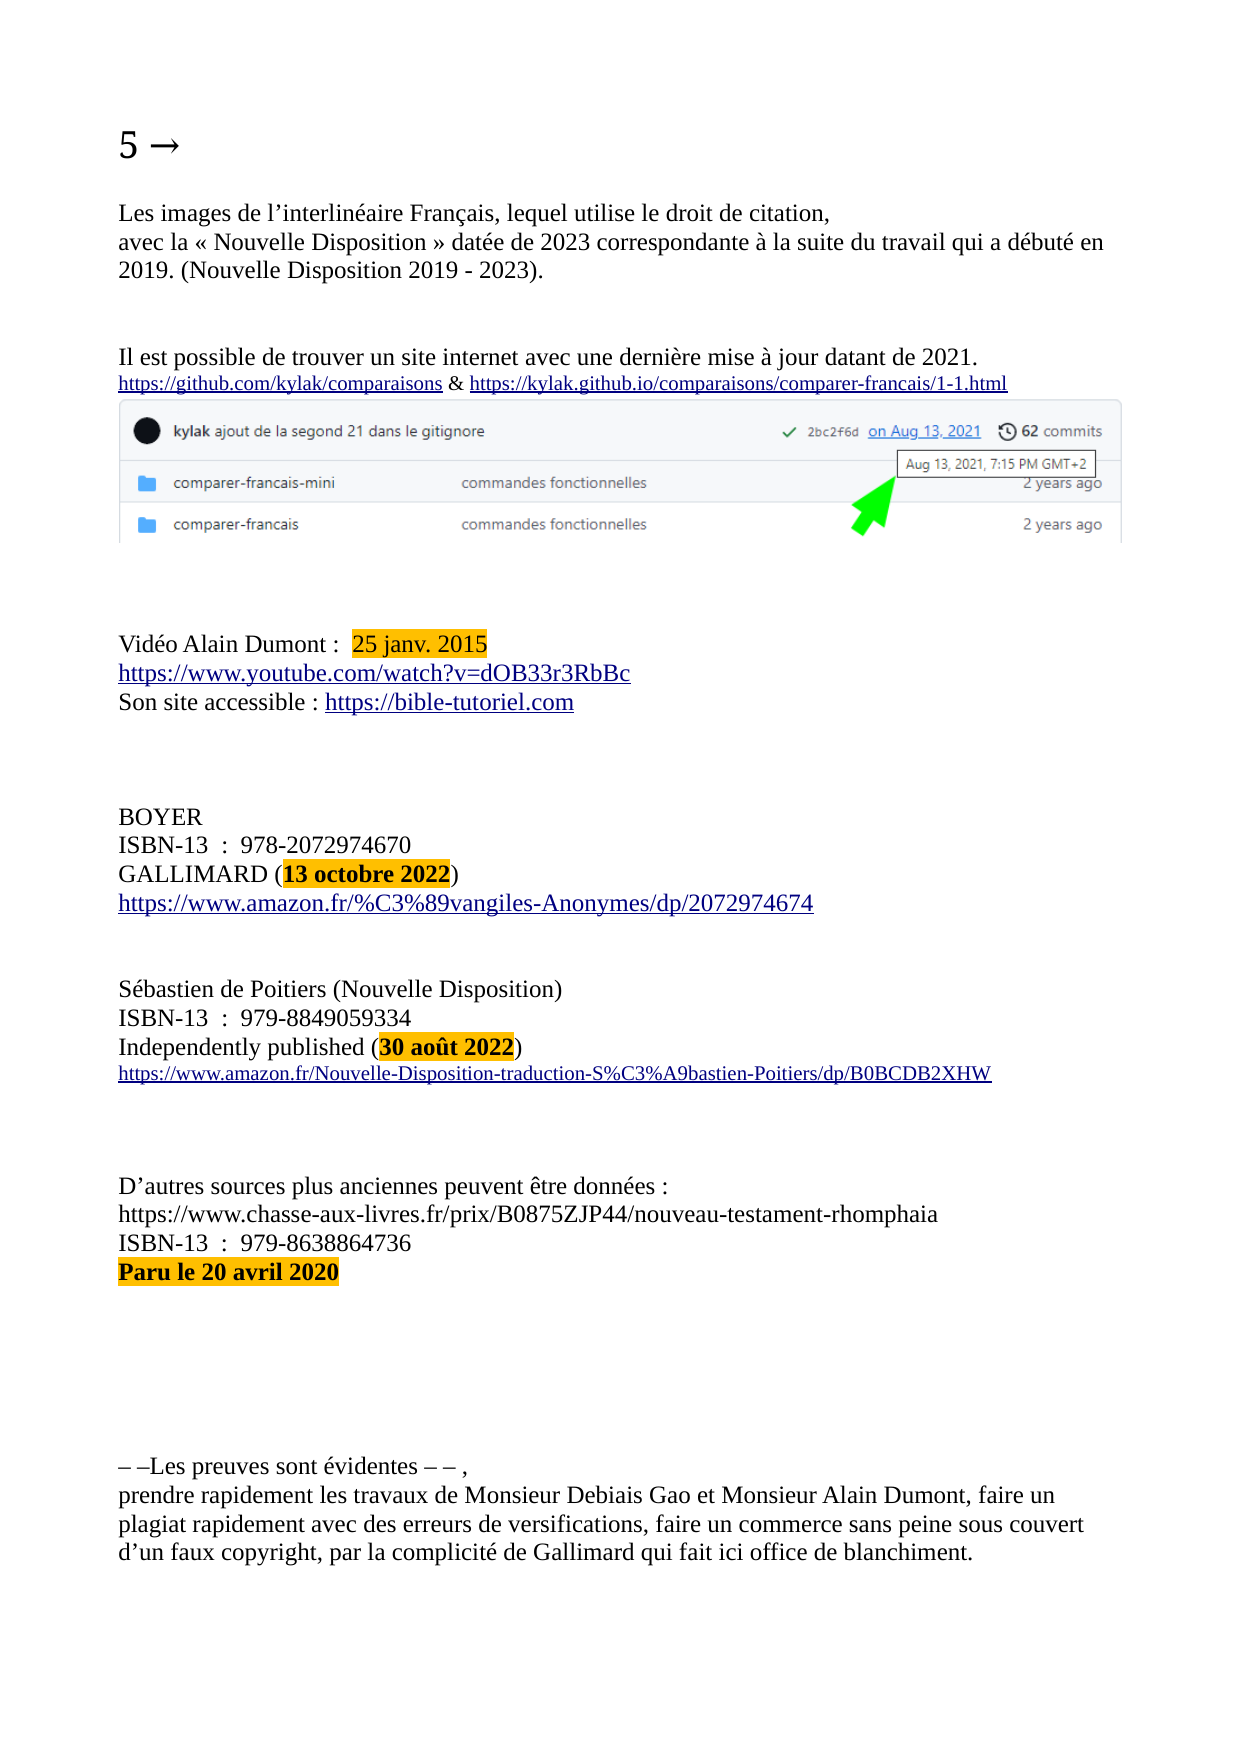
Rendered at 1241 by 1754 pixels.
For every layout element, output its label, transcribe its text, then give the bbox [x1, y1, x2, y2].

text Vidéo Alain Dumont : 25 janv. 2015 [118, 629, 1122, 658]
text Son site accessible : https://bible-tutoriel.com [118, 687, 1122, 715]
text https://www.amazon.fr/%C3%89vangiles-Anonymes/dp/2072974674 [118, 888, 1122, 917]
text https://www.chasse-aux-livres.fr/prix/B0875ZJP44/nouveau-testament-rhomphaia [118, 1199, 1122, 1228]
text ISBN-13 : 979-8638864736 [118, 1228, 1122, 1257]
text avec la « Nouvelle Disposition » datée de 2023 correspondante à la suite du travail qui a débuté en 2019. (Nouvelle Disposition 2019 - 2023). [118, 227, 1122, 284]
text ISBN-13 ‏ : ‎ 979-8849059334 [118, 1003, 1122, 1032]
text D’autres sources plus anciennes peuvent être données : [118, 1171, 1122, 1199]
text Independently published (30 août 2022) [118, 1032, 1122, 1061]
text BOYER [118, 802, 1122, 830]
text https://github.com/kylak/comparaisons & https://kylak.github.io/comparaisons/comparer-francais/1-1.html [118, 370, 1122, 394]
text Il est possible de trouver un site internet avec une dernière mise à jour datant de 2021. [118, 342, 1122, 370]
text – –Les preuves sont évidentes – – , [118, 1451, 1122, 1480]
text Paru le 20 avril 2020 [118, 1257, 1122, 1286]
text Sébastien de Poitiers (Nouvelle Disposition) [118, 974, 1122, 1003]
text https://www.amazon.fr/Nouvelle-Disposition-traduction-S%C3%A9bastien-Poitiers/dp/B0BCDB2XHW [118, 1061, 1122, 1084]
picture [118, 396, 1123, 543]
text Les images de l’interlinéaire Français, lequel utilise le droit de citation, [118, 198, 1122, 227]
text 5 → [118, 118, 1122, 169]
text ISBN-13 ‏ : ‎ 978-2072974670 [118, 830, 1122, 859]
text GALLIMARD (13 octobre 2022) [118, 859, 1122, 888]
text https://www.youtube.com/watch?v=dOB33r3RbBc [118, 658, 1122, 687]
text prendre rapidement les travaux de Monsieur Debiais Gao et Monsieur Alain Dumont, faire un plagiat rapidement avec des erreurs de versifications, faire un commerce sans peine sous couvert d’un faux copyright, par la complicité de Gallimard qui fait ici office de blanchiment. [118, 1480, 1122, 1566]
